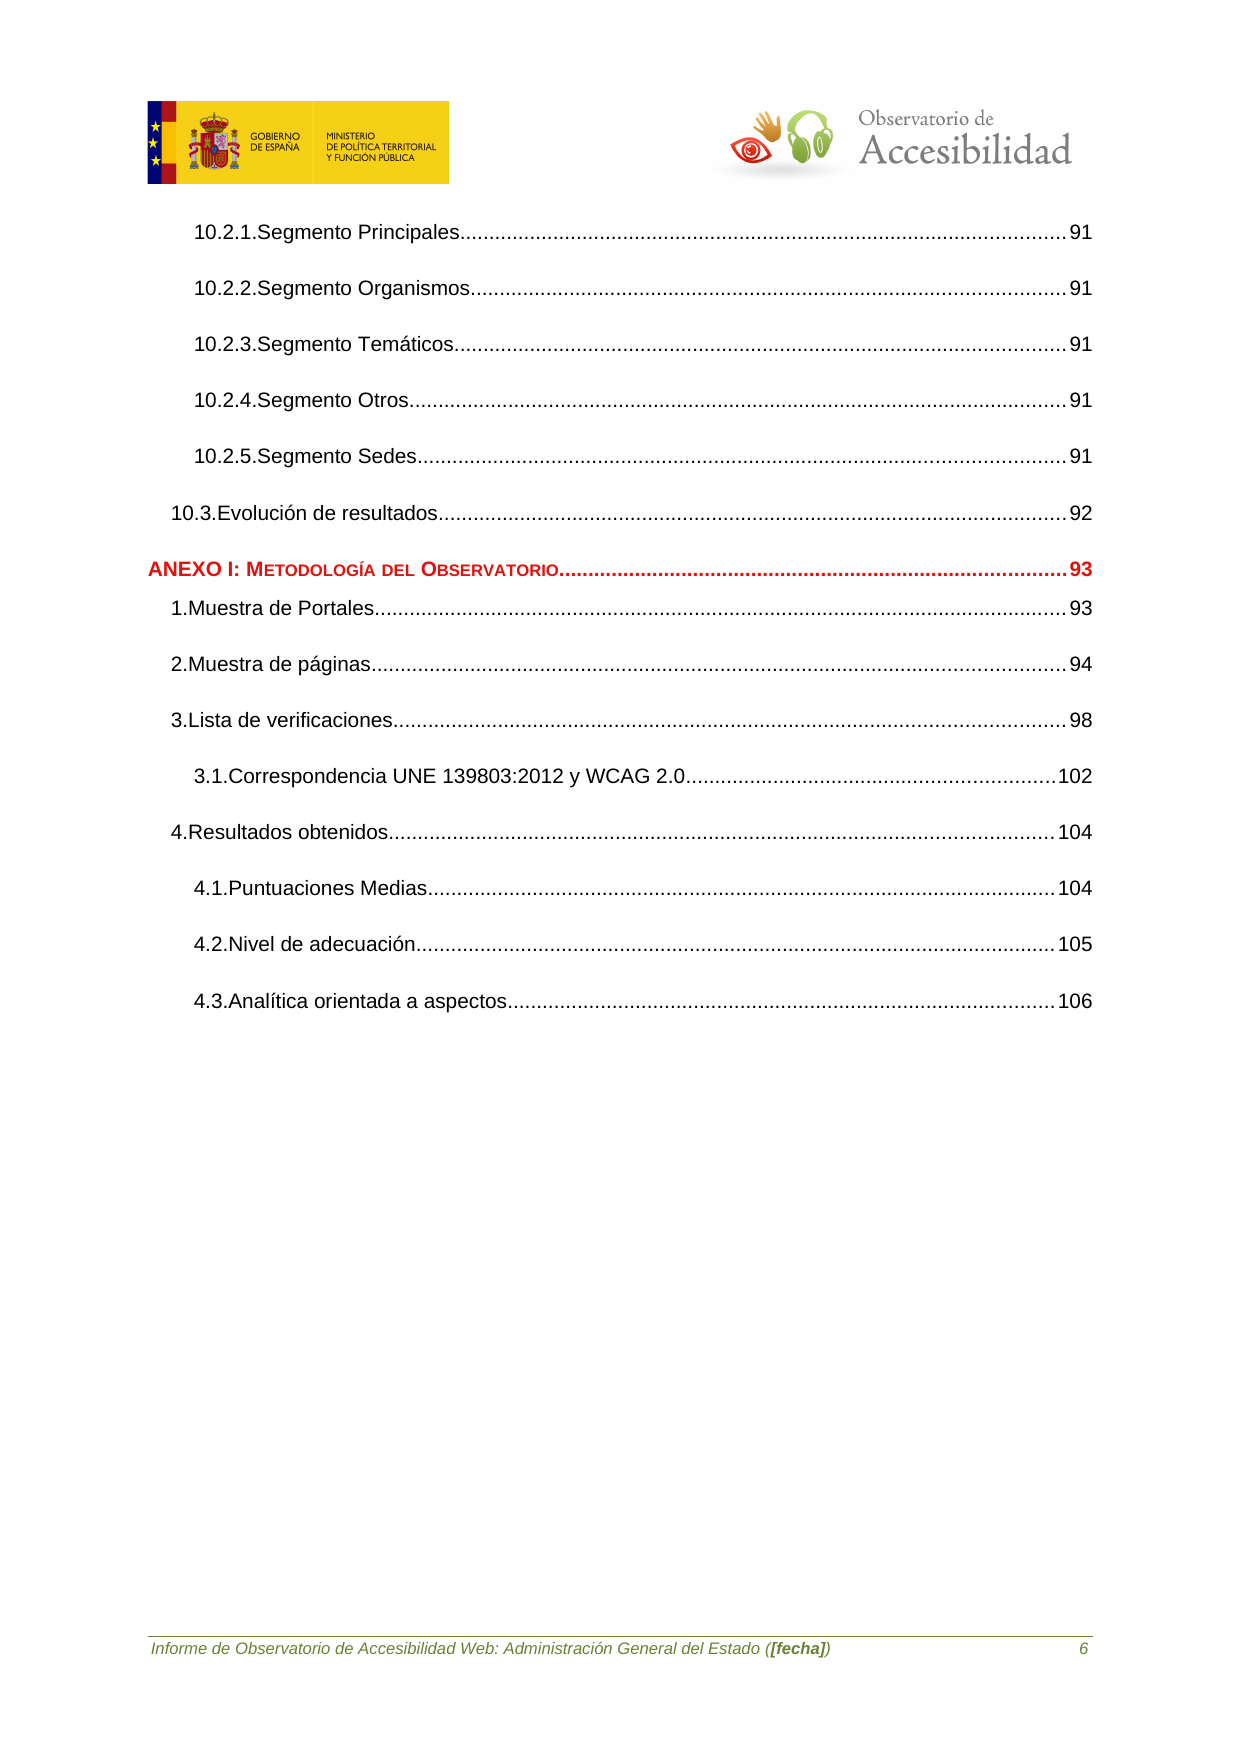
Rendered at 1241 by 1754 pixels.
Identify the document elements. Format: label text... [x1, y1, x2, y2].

text 10.2.5.Segmento Sedes 91 [193, 444, 1092, 468]
text 2.Muestra de páginas 94 [171, 652, 1092, 676]
text 10.3.Evolución de resultados 92 [171, 500, 1092, 524]
text 4.2.Nivel de adecuación 105 [193, 932, 1092, 956]
text 3.1.Correspondencia UNE 139803:2012 y WCAG 2.0 102 [193, 764, 1092, 788]
text 10.2.2.Segmento Organismos 91 [193, 276, 1092, 300]
text 4.1.Puntuaciones Medias 104 [193, 876, 1092, 900]
picture [147, 101, 450, 184]
text ANEXO I: Metodología del Observatorio 93 [148, 557, 1092, 581]
text 1.Muestra de Portales 93 [171, 595, 1092, 619]
text 4.3.Analítica orientada a aspectos 106 [193, 988, 1092, 1012]
text 10.2.4.Segmento Otros 91 [193, 388, 1092, 412]
text 10.2.3.Segmento Temáticos 91 [193, 332, 1092, 356]
text 3.Lista de verificaciones 98 [171, 708, 1092, 732]
picture [710, 101, 1086, 184]
text 4.Resultados obtenidos 104 [171, 820, 1092, 844]
text 10.2.1.Segmento Principales 91 [193, 220, 1092, 244]
